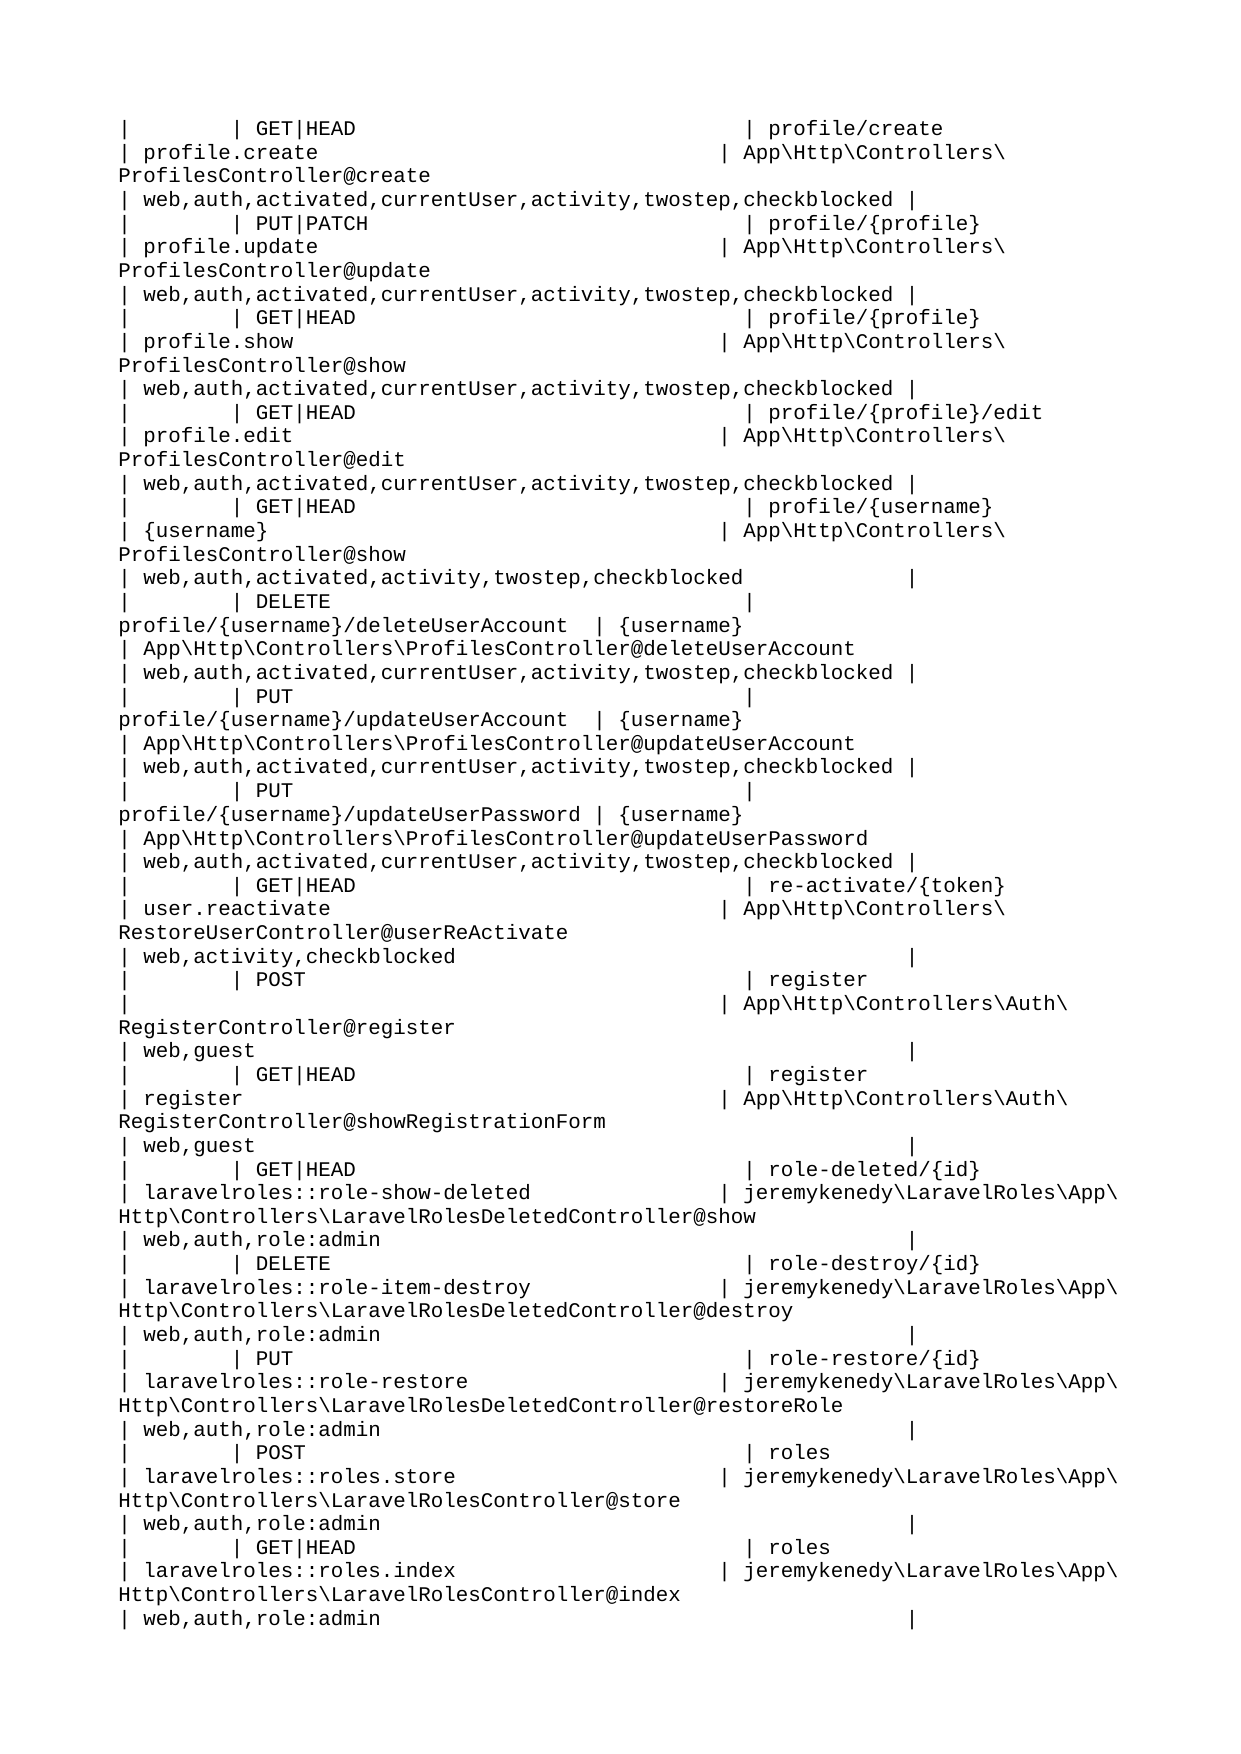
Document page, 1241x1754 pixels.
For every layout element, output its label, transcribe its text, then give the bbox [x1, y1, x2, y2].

text | | GET|HEAD | profile/{profile} | profile.show | App\Http\Controllers\ProfilesController@show | web,auth,activated,currentUser,activity,twostep,checkblocked | [118, 307, 1122, 402]
text | | GET|HEAD | profile/{profile}/edit | profile.edit | App\Http\Controllers\ProfilesController@edit | web,auth,activated,currentUser,activity,twostep,checkblocked | [118, 402, 1122, 496]
text | | PUT | profile/{username}/updateUserPassword | {username} | App\Http\Controllers\ProfilesController@updateUserPassword | web,auth,activated,currentUser,activity,twostep,checkblocked | [118, 780, 1122, 875]
text | | PUT | profile/{username}/updateUserAccount | {username} | App\Http\Controllers\ProfilesController@updateUserAccount | web,auth,activated,currentUser,activity,twostep,checkblocked | [118, 686, 1122, 780]
text | | GET|HEAD | profile/create | profile.create | App\Http\Controllers\ProfilesController@create | web,auth,activated,currentUser,activity,twostep,checkblocked | [118, 118, 1122, 213]
text | | GET|HEAD | profile/{username} | {username} | App\Http\Controllers\ProfilesController@show | web,auth,activated,activity,twostep,checkblocked | [118, 496, 1122, 591]
text | | POST | register | | App\Http\Controllers\Auth\RegisterController@register | web,guest | [118, 969, 1122, 1064]
text | | DELETE | profile/{username}/deleteUserAccount | {username} | App\Http\Controllers\ProfilesController@deleteUserAccount | web,auth,activated,currentUser,activity,twostep,checkblocked | [118, 591, 1122, 686]
text | | GET|HEAD | register | register | App\Http\Controllers\Auth\RegisterController@showRegistrationForm | web,guest | [118, 1064, 1122, 1158]
text | | DELETE | role-destroy/{id} | laravelroles::role-item-destroy | jeremykenedy\LaravelRoles\App\Http\Controllers\LaravelRolesDeletedController@destroy | web,auth,role:admin | [118, 1253, 1122, 1348]
text | | POST | roles | laravelroles::roles.store | jeremykenedy\LaravelRoles\App\Http\Controllers\LaravelRolesController@store | web,auth,role:admin | [118, 1442, 1122, 1537]
text | | PUT|PATCH | profile/{profile} | profile.update | App\Http\Controllers\ProfilesController@update | web,auth,activated,currentUser,activity,twostep,checkblocked | [118, 213, 1122, 307]
text | | PUT | role-restore/{id} | laravelroles::role-restore | jeremykenedy\LaravelRoles\App\Http\Controllers\LaravelRolesDeletedController@restoreRole | web,auth,role:admin | [118, 1348, 1122, 1442]
text | | GET|HEAD | roles | laravelroles::roles.index | jeremykenedy\LaravelRoles\App\Http\Controllers\LaravelRolesController@index | web,auth,role:admin | [118, 1537, 1122, 1631]
text | | GET|HEAD | re-activate/{token} | user.reactivate | App\Http\Controllers\RestoreUserController@userReActivate | web,activity,checkblocked | [118, 875, 1122, 969]
text | | GET|HEAD | role-deleted/{id} | laravelroles::role-show-deleted | jeremykenedy\LaravelRoles\App\Http\Controllers\LaravelRolesDeletedController@show | web,auth,role:admin | [118, 1158, 1122, 1253]
